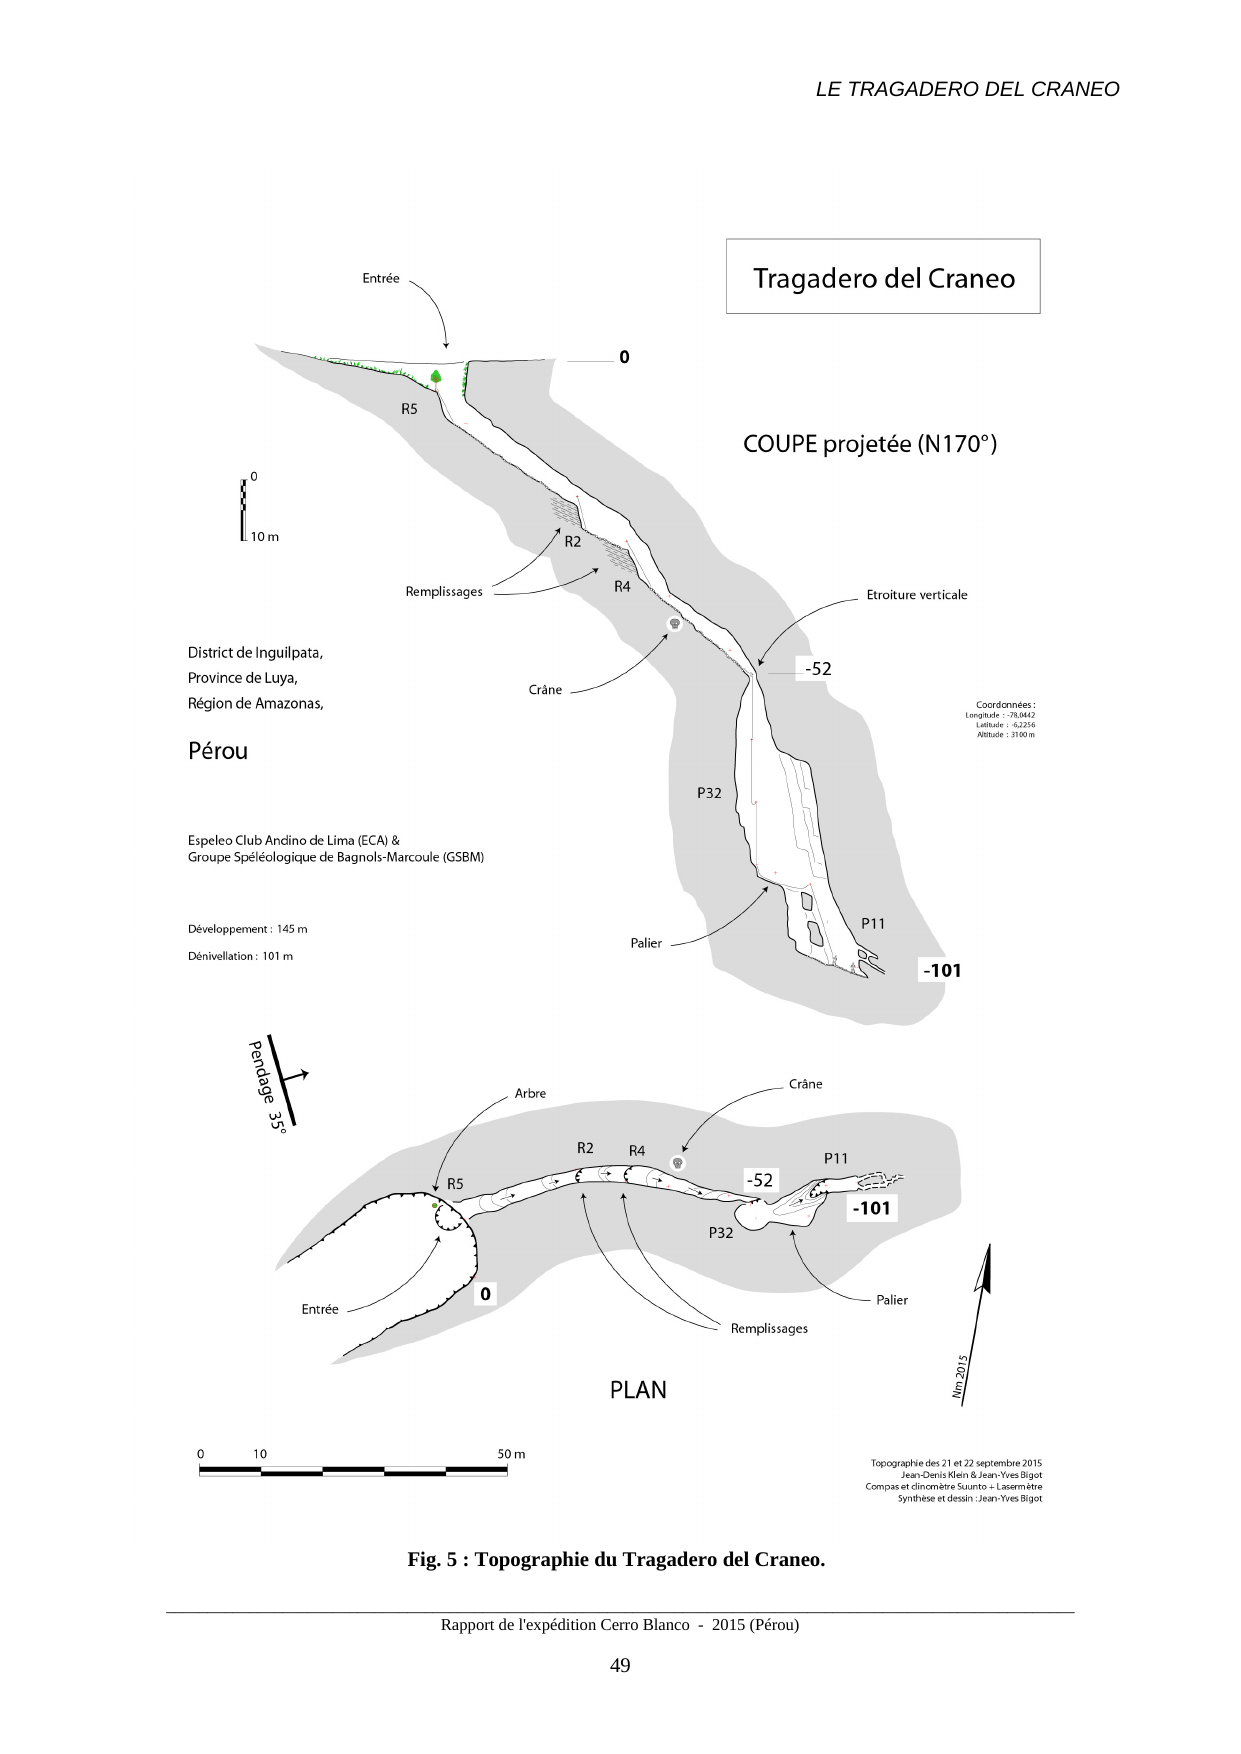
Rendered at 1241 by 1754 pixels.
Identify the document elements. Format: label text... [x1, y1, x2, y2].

picture [128, 171, 1105, 1547]
table_header Fig. 5 : Topographie du Tragadero del Craneo. [111, 172, 1122, 1571]
